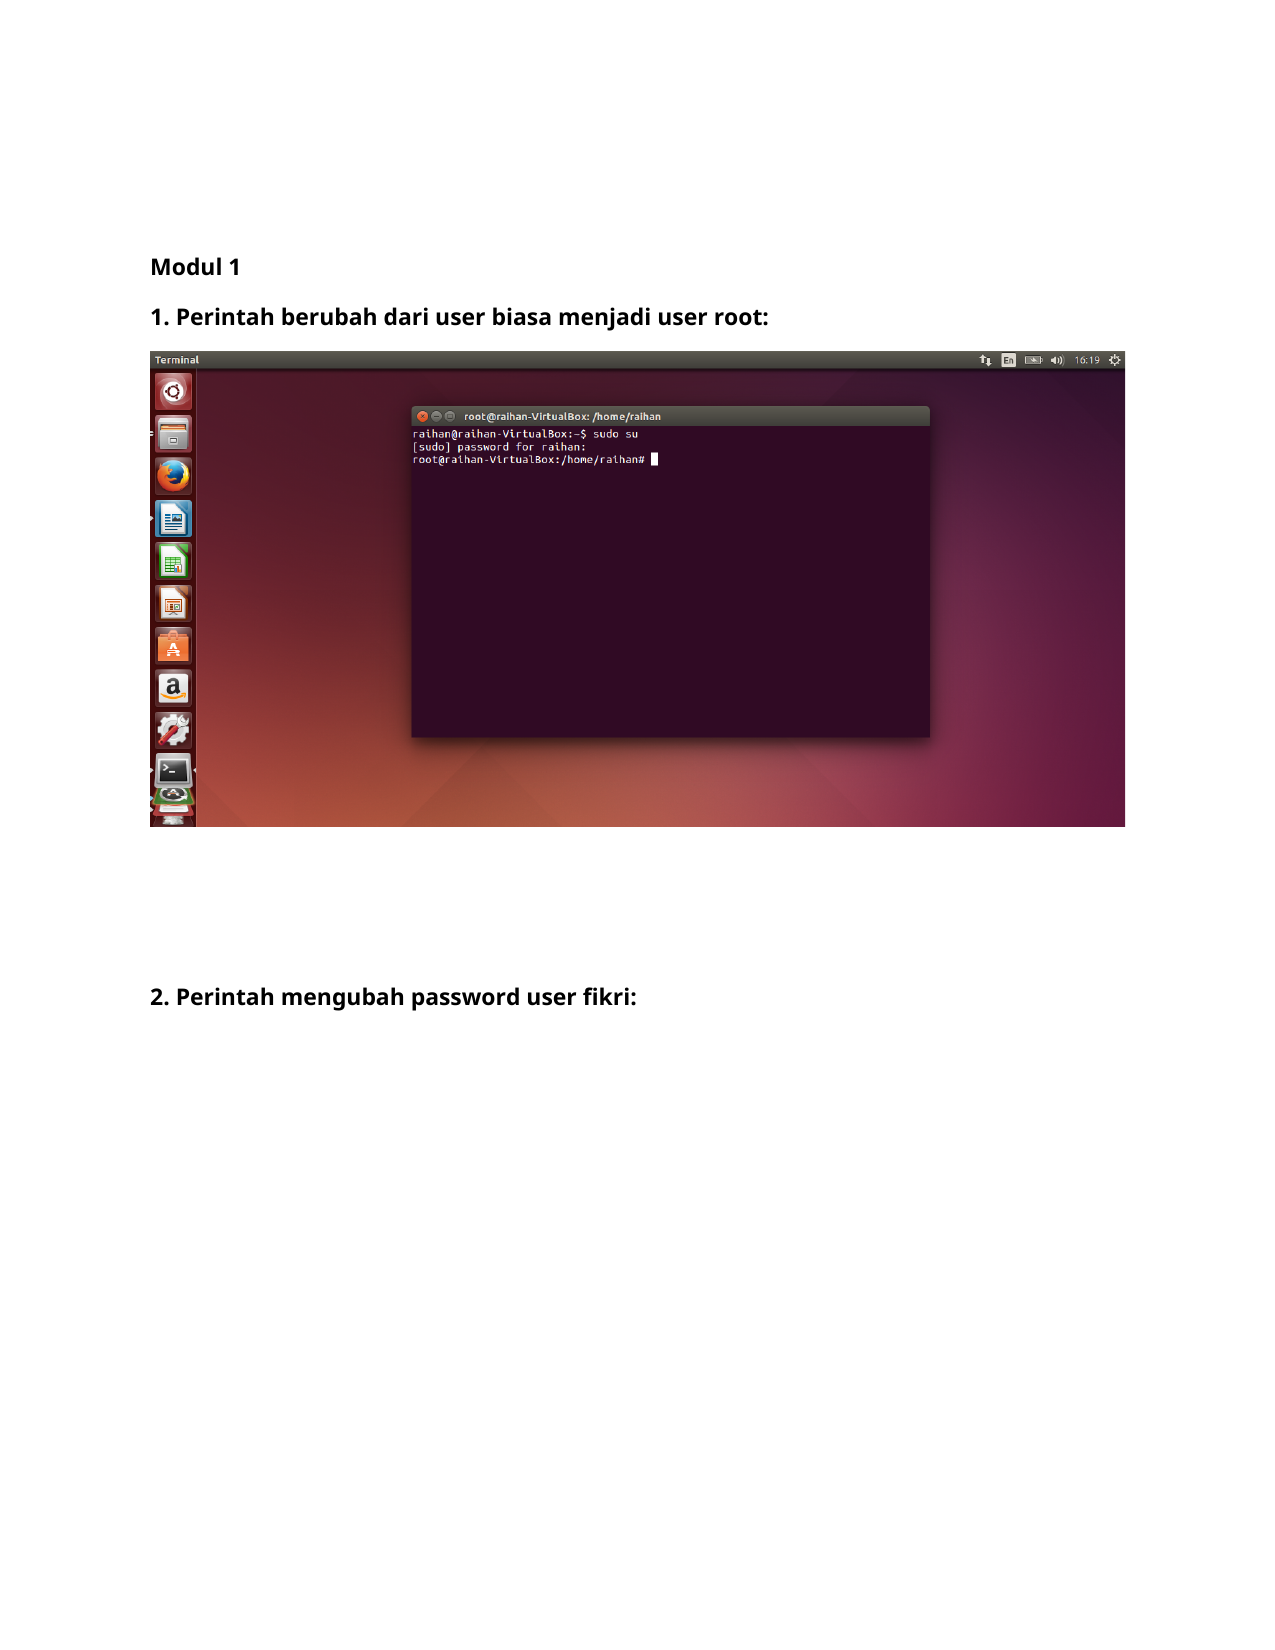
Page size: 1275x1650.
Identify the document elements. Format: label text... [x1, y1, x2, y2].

picture [150, 351, 1125, 827]
text Modul 1 [150, 251, 1125, 282]
text 1. Perintah berubah dari user biasa menjadi user root: [150, 301, 1125, 332]
text 2. Perintah mengubah password user fikri: [150, 981, 1125, 1012]
